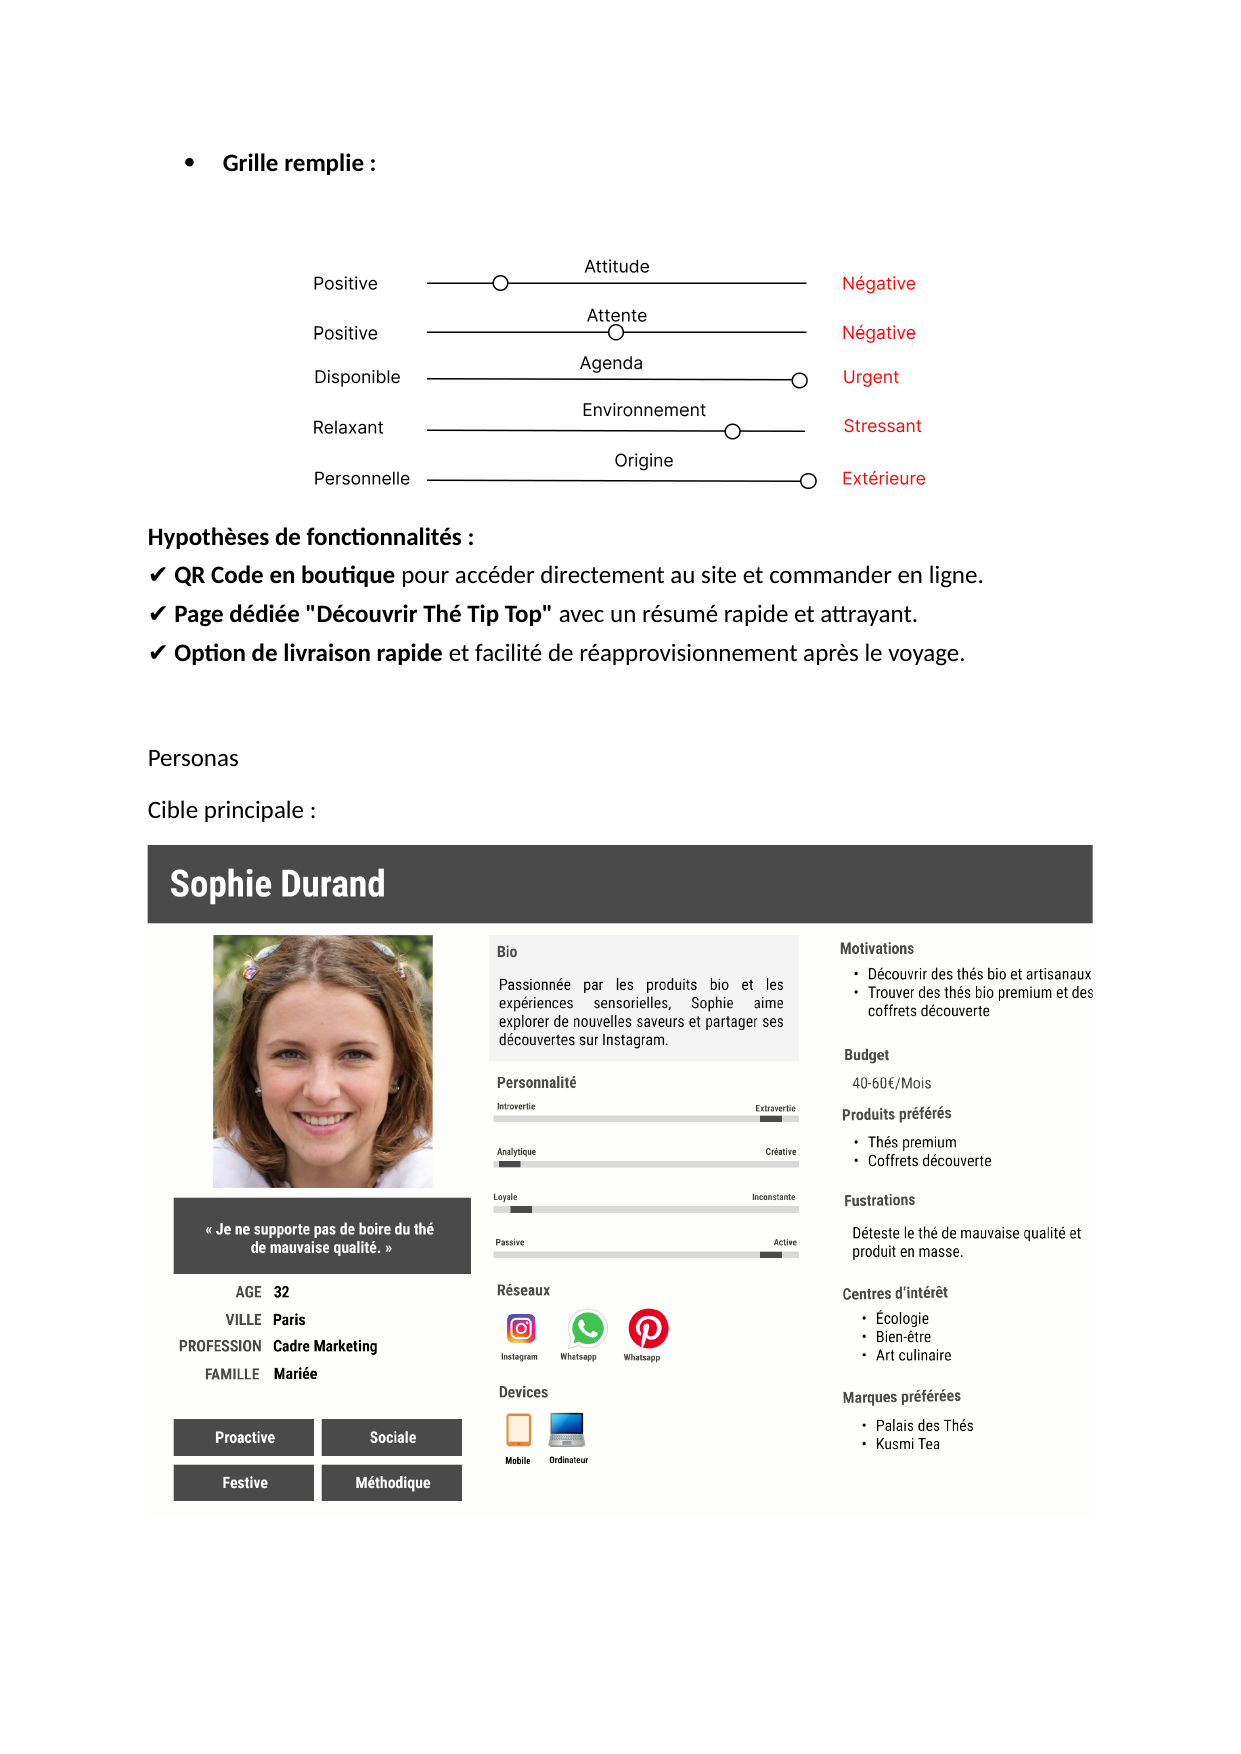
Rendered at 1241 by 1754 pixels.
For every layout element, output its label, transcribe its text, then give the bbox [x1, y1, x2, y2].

list Grille remplie : [185, 148, 1093, 178]
text Cible principale : [148, 794, 1093, 825]
text Hypothèses de fonctionnalités : ✔ QR Code en boutique pour accéder directement au site et commander en ligne. ✔ Page dédiée "Découvrir Thé Tip Top" avec un résumé rapide et attrayant. ✔ Option de livraison rapide et facilité de réapprovisionnement après le voyage. [148, 521, 1093, 669]
text Personas [148, 742, 1093, 773]
